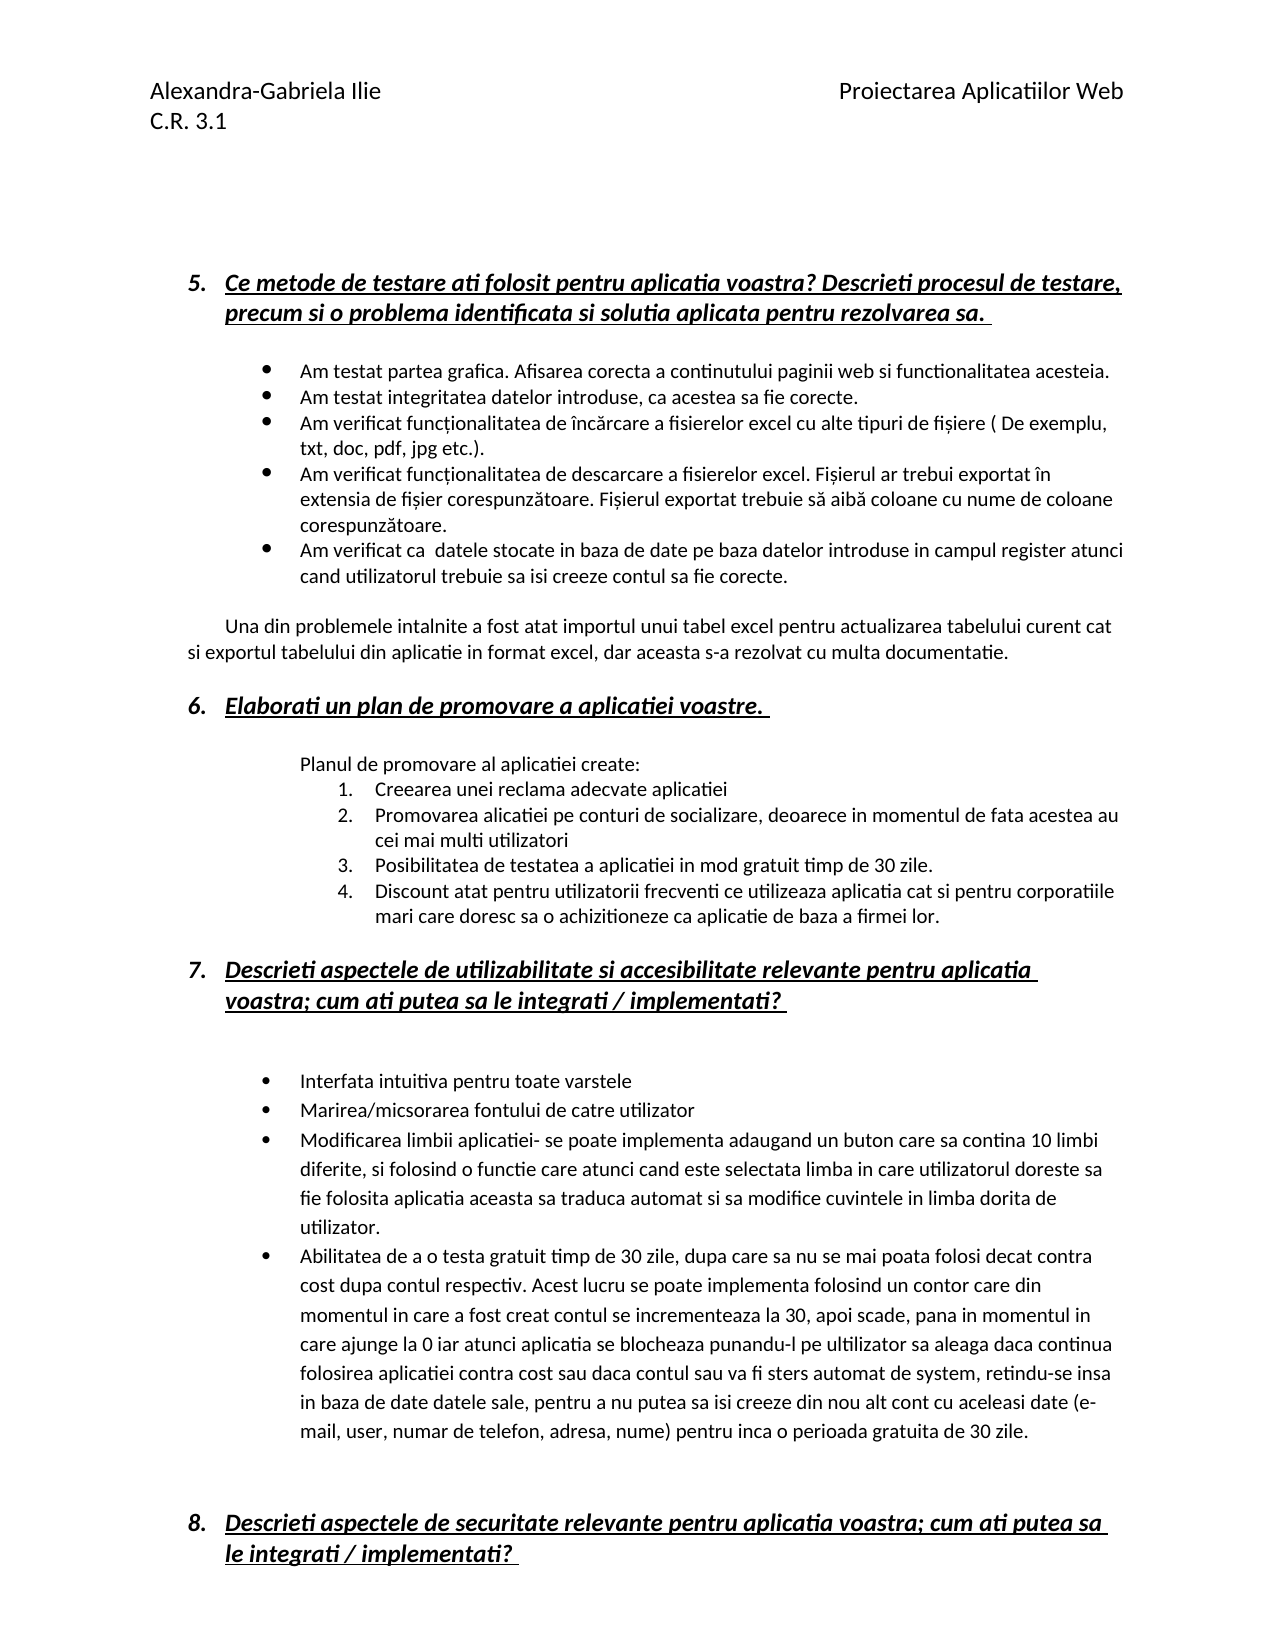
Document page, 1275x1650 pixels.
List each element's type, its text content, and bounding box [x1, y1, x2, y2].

list Marirea/micsorarea fontului de catre utilizator [262, 1098, 1125, 1123]
list Descrieti aspectele de utilizabilitate si accesibilitate relevante pentru aplicatia voastra; cum ati putea sa le integrati / implementati? [187, 954, 1125, 1015]
list Am verificat funcționalitatea de încărcare a fisierelor excel cu alte tipuri de fișiere ( De exemplu, txt, doc, pdf, jpg etc.). [262, 410, 1125, 461]
list Am verificat funcționalitatea de descarcare a fisierelor excel. Fișierul ar trebui exportat în extensia de fișier corespunzătoare. Fișierul exportat trebuie să aibă coloane cu nume de coloane corespunzătoare. [262, 461, 1125, 537]
list Am testat partea grafica. Afisarea corecta a continutului paginii web si functionalitatea acesteia. [262, 358, 1125, 384]
text Planul de promovare al aplicatiei create: [300, 751, 1125, 776]
list Ce metode de testare ati folosit pentru aplicatia voastra? Descrieti procesul de testare, precum si o problema identificata si solutia aplicata pentru rezolvarea sa. [187, 267, 1125, 328]
text Una din problemele intalnite a fost atat importul unui tabel excel pentru actualizarea tabelului curent cat si exportul tabelului din aplicatie in format excel, dar aceasta s-a rezolvat cu multa documentatie. [187, 614, 1125, 664]
list Abilitatea de a o testa gratuit timp de 30 zile, dupa care sa nu se mai poata folosi decat contra cost dupa contul respectiv. Acest lucru se poate implementa folosind un contor care din momentul in care a fost creat contul se incrementeaza la 30, apoi scade, pana in momentul in care ajunge la 0 iar atunci aplicatia se blocheaza punandu-l pe ultilizator sa aleaga daca continua folosirea aplicatiei contra cost sau daca contul sau va fi sters automat de system, retindu-se insa in baza de date datele sale, pentru a nu putea sa isi creeze din nou alt cont cu aceleasi date (e-mail, user, numar de telefon, adresa, nume) pentru inca o perioada gratuita de 30 zile. [262, 1243, 1125, 1444]
list Modificarea limbii aplicatiei- se poate implementa adaugand un buton care sa contina 10 limbi diferite, si folosind o functie care atunci cand este selectata limba in care utilizatorul doreste sa fie folosita aplicatia aceasta sa traduca automat si sa modifice cuvintele in limba dorita de utilizator. [262, 1127, 1125, 1240]
list Discount atat pentru utilizatorii frecventi ce utilizeaza aplicatia cat si pentru corporatiile mari care doresc sa o achizitioneze ca aplicatie de baza a firmei lor. [337, 878, 1125, 929]
list Creearea unei reclama adecvate aplicatiei [337, 776, 1125, 802]
list Posibilitatea de testatea a aplicatiei in mod gratuit timp de 30 zile. [337, 853, 1125, 878]
list Am verificat ca datele stocate in baza de date pe baza datelor introduse in campul register atunci cand utilizatorul trebuie sa isi creeze contul sa fie corecte. [262, 537, 1125, 588]
list Elaborati un plan de promovare a aplicatiei voastre. [187, 690, 1125, 721]
list Descrieti aspectele de securitate relevante pentru aplicatia voastra; cum ati putea sa le integrati / implementati? [187, 1507, 1125, 1568]
list Interfata intuitiva pentru toate varstele [262, 1068, 1125, 1094]
list Promovarea alicatiei pe conturi de socializare, deoarece in momentul de fata acestea au cei mai multi utilizatori [337, 802, 1125, 853]
list Am testat integritatea datelor introduse, ca acestea sa fie corecte. [262, 384, 1125, 410]
